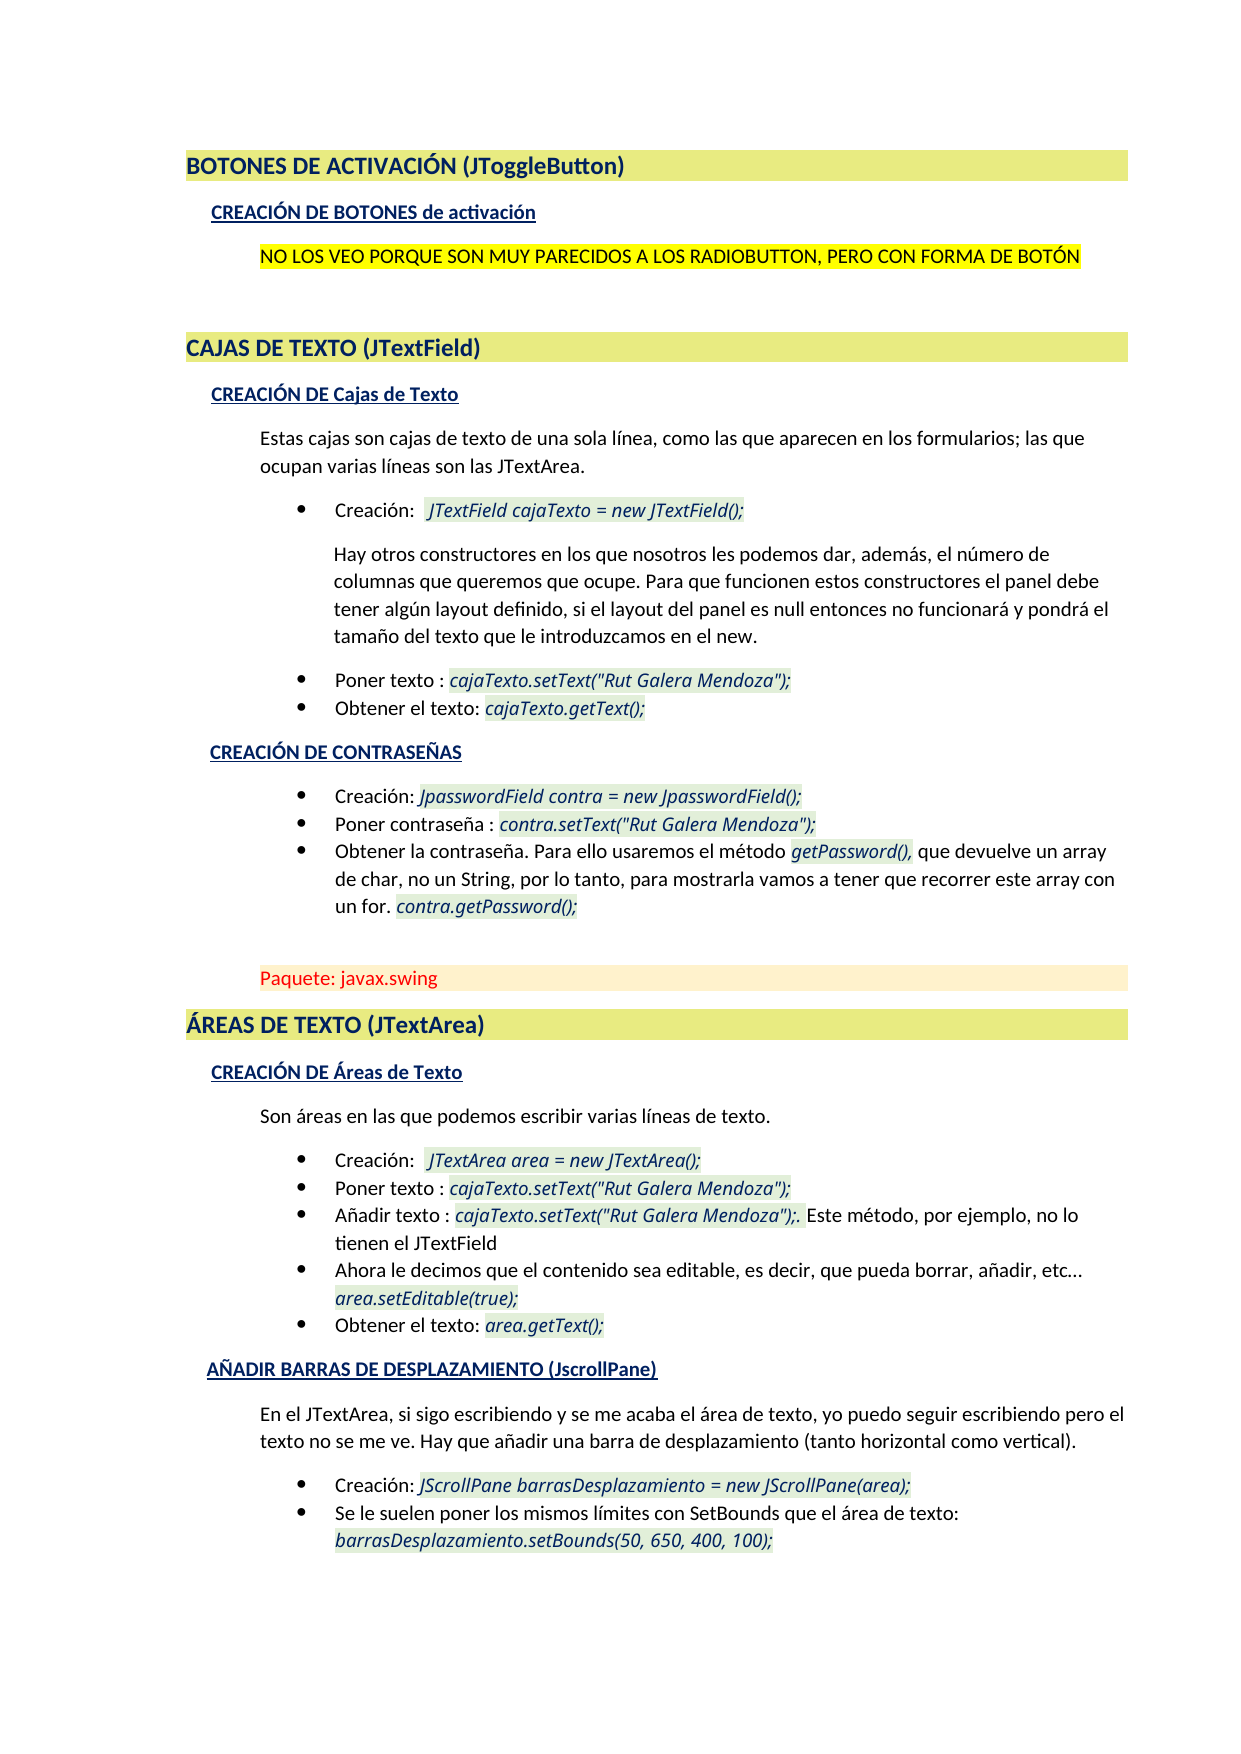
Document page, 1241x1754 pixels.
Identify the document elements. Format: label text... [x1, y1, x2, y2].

text Estas cajas son cajas de texto de una sola línea, como las que aparecen en los formularios; las que ocupan varias líneas son las JTextArea. [260, 425, 1128, 478]
text NO LOS VEO PORQUE SON MUY PARECIDOS A LOS RADIOBUTTON, PERO CON FORMA DE BOTÓN [260, 244, 1128, 269]
list Poner contraseña : contra.setText("Rut Galera Mendoza"); [297, 811, 1128, 837]
text BOTONES DE ACTIVACIÓN (JToggleButton) [186, 150, 1128, 181]
list Creación: JTextField cajaTexto = new JTextField(); [297, 497, 1128, 522]
list Creación: JTextArea area = new JTextArea(); [297, 1147, 1128, 1173]
text CREACIÓN DE BOTONES de activación [187, 199, 1128, 225]
text AÑADIR BARRAS DE DESPLAZAMIENTO (JscrollPane) [187, 1357, 1128, 1382]
text Hay otros constructores en los que nosotros les podemos dar, además, el número de columnas que queremos que ocupe. Para que funcionen estos constructores el panel debe tener algún layout definido, si el layout del panel es null entonces no funcionará y pondrá el tamaño del texto que le introduzcamos en el new. [334, 541, 1128, 649]
list Poner texto : cajaTexto.setText("Rut Galera Mendoza"); [297, 1175, 1128, 1200]
list Añadir texto : cajaTexto.setText("Rut Galera Mendoza");. Este método, por ejemplo, no lo tienen el JTextField [297, 1202, 1128, 1255]
list Obtener la contraseña. Para ello usaremos el método getPassword(), que devuelve un array de char, no un String, por lo tanto, para mostrarla vamos a tener que recorrer este array con un for. contra.getPassword(); [297, 838, 1128, 919]
text ÁREAS DE TEXTO (JTextArea) [186, 1009, 1128, 1040]
list Se le suelen poner los mismos límites con SetBounds que el área de texto: barrasDesplazamiento.setBounds(50, 650, 400, 100); [297, 1500, 1128, 1553]
list Obtener el texto: cajaTexto.getText(); [297, 695, 1128, 721]
list Obtener el texto: area.getText(); [297, 1312, 1128, 1338]
text CAJAS DE TEXTO (JTextField) [186, 332, 1128, 362]
list Creación: JpasswordField contra = new JpasswordField(); [297, 783, 1128, 809]
list Poner texto : cajaTexto.setText("Rut Galera Mendoza"); [297, 667, 1128, 693]
list Creación: JScrollPane barrasDesplazamiento = new JScrollPane(area); [297, 1472, 1128, 1498]
text CREACIÓN DE Áreas de Texto [187, 1059, 1128, 1084]
text CREACIÓN DE CONTRASEÑAS [186, 739, 1128, 765]
text En el JTextArea, si sigo escribiendo y se me acaba el área de texto, yo puedo seguir escribiendo pero el texto no se me ve. Hay que añadir una barra de desplazamiento (tanto horizontal como vertical). [260, 1401, 1128, 1453]
text Son áreas en las que podemos escribir varias líneas de texto. [260, 1103, 1128, 1128]
text CREACIÓN DE Cajas de Texto [187, 381, 1128, 407]
text Paquete: javax.swing [260, 965, 1128, 991]
list Ahora le decimos que el contenido sea editable, es decir, que pueda borrar, añadir, etc… area.setEditable(true); [297, 1257, 1128, 1310]
